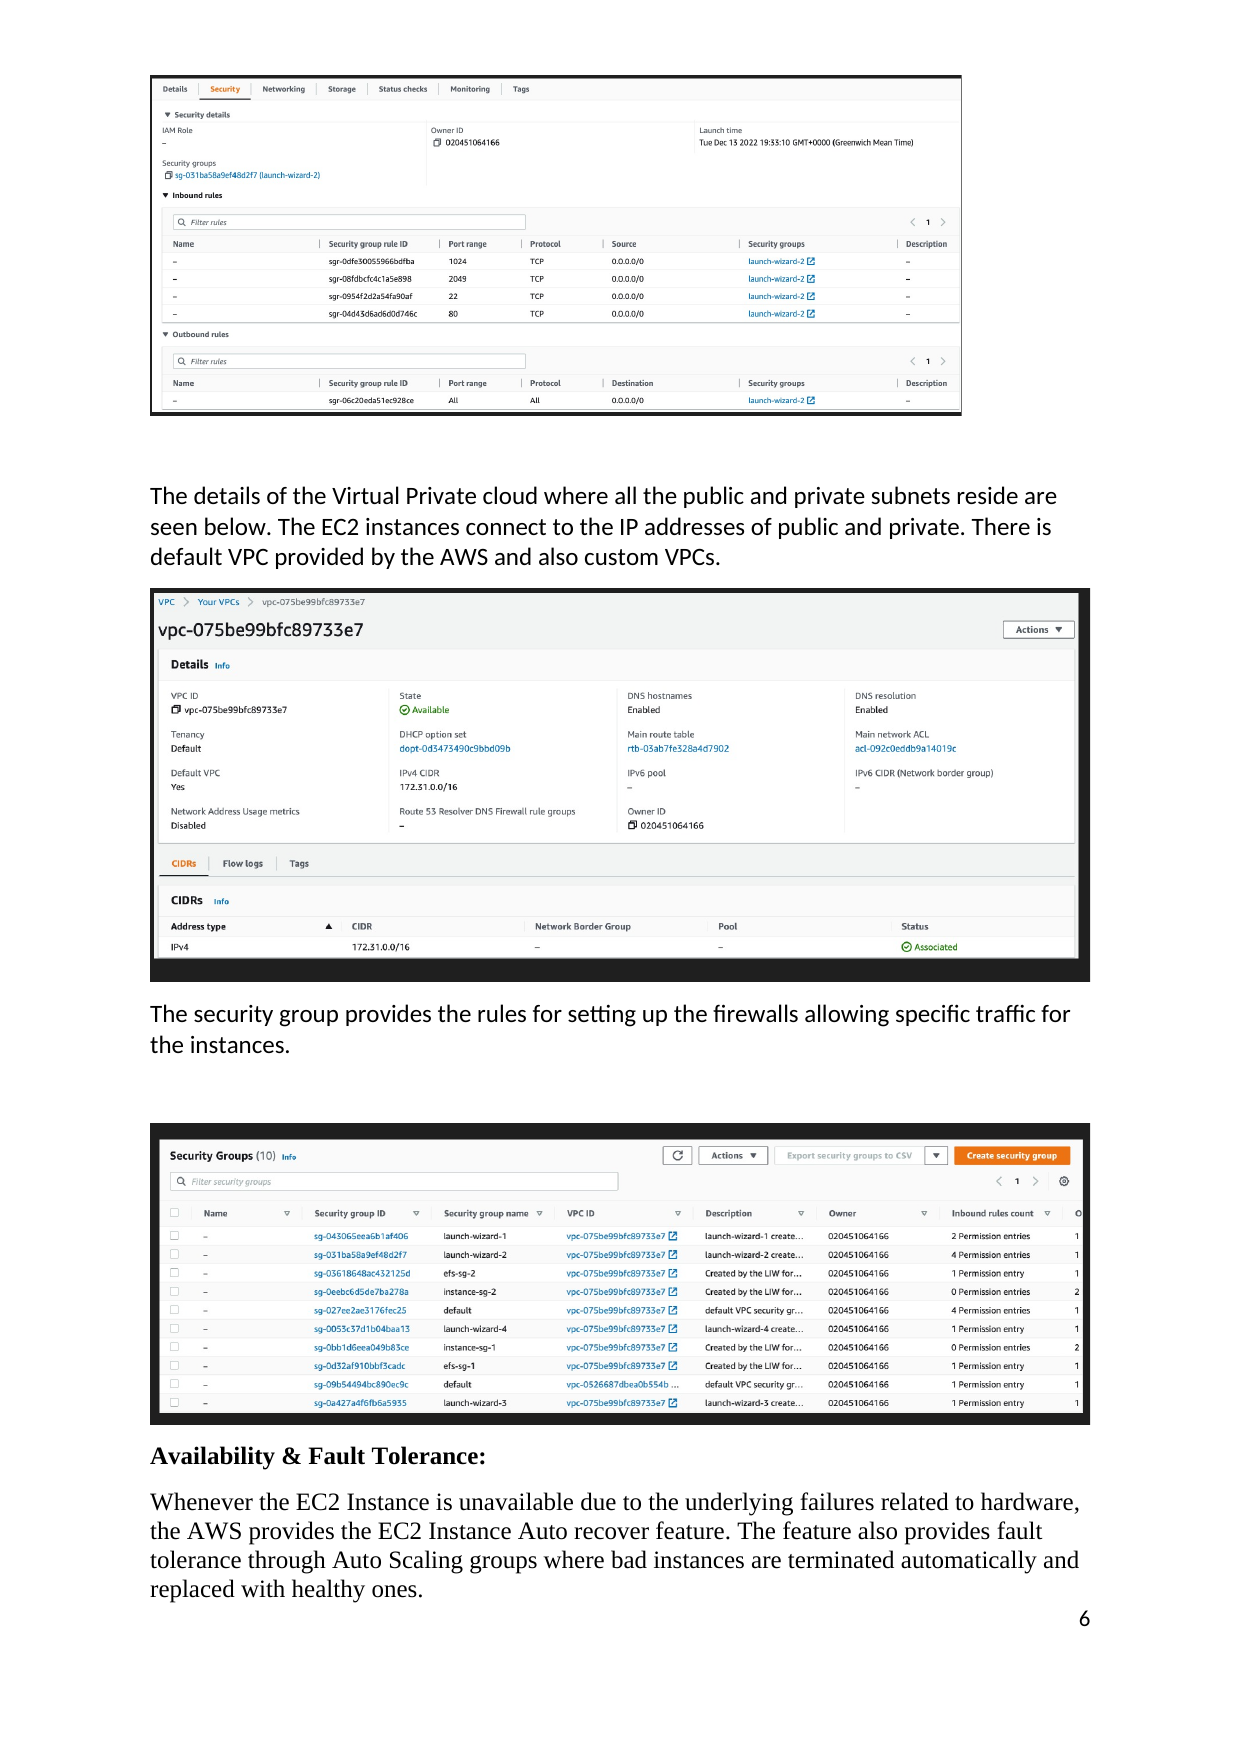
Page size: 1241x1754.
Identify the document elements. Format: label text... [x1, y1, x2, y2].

text Availability & Fault Tolerance: [150, 1441, 1090, 1470]
text The security group provides the rules for setting up the firewalls allowing specific traffic for the instances. [150, 998, 1090, 1059]
text Whenever the EC2 Instance is unavailable due to the underlying failures related to hardware, the AWS provides the EC2 Instance Auto recover feature. The feature also provides fault tolerance through Auto Scaling groups where bad instances are terminated automatically and replaced with healthy ones. [150, 1487, 1090, 1602]
text The details of the Virtual Private cloud where all the public and private subnets reside are seen below. The EC2 instances connect to the IP addresses of public and private. There is default VPC provided by the AWS and also custom VPCs. [150, 480, 1090, 572]
